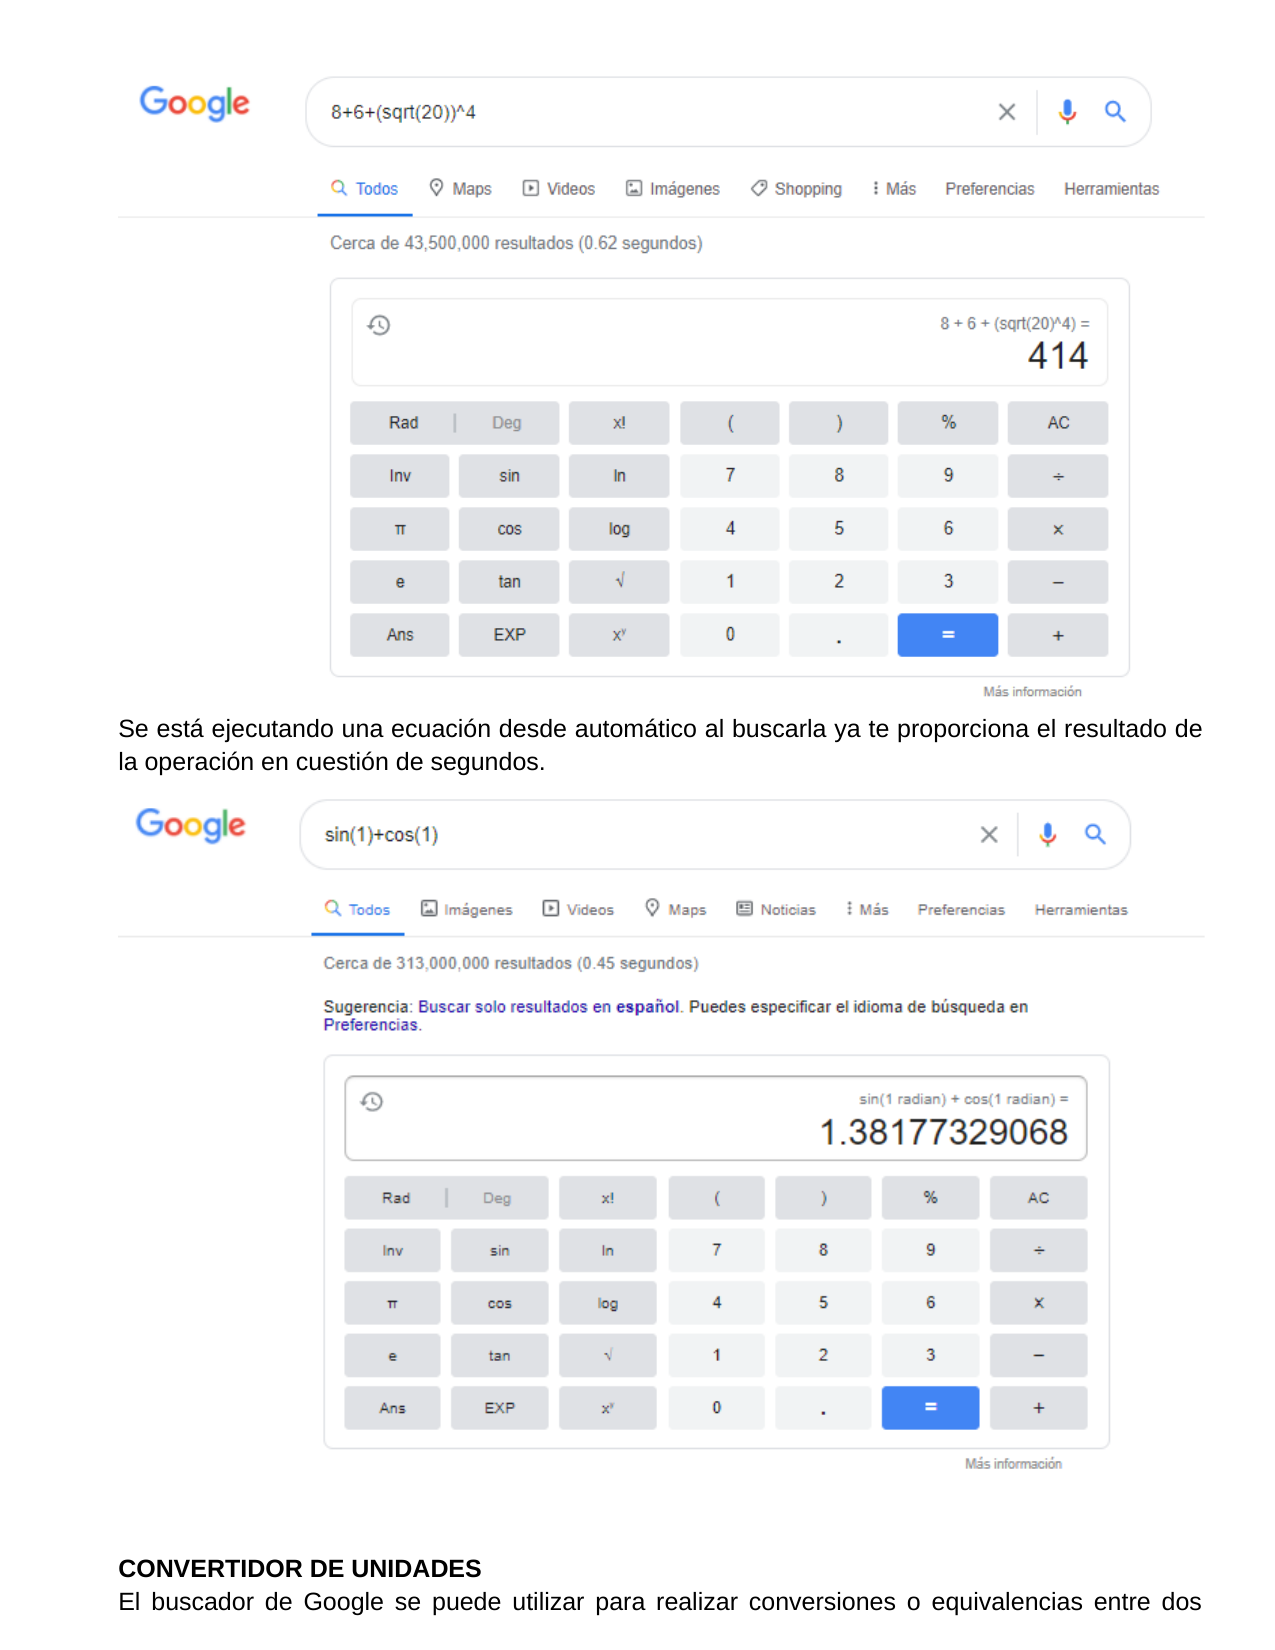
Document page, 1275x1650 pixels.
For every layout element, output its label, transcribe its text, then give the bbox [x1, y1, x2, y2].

text El buscador de Google se puede utilizar para realizar conversiones o equivalencias entre dos [118, 1587, 1205, 1616]
text CONVERTIDOR DE UNIDADES [118, 1554, 1205, 1583]
text Se está ejecutando una ecuación desde automático al buscarla ya te proporciona el resultado de la operación en cuestión de segundos. [118, 714, 1205, 776]
